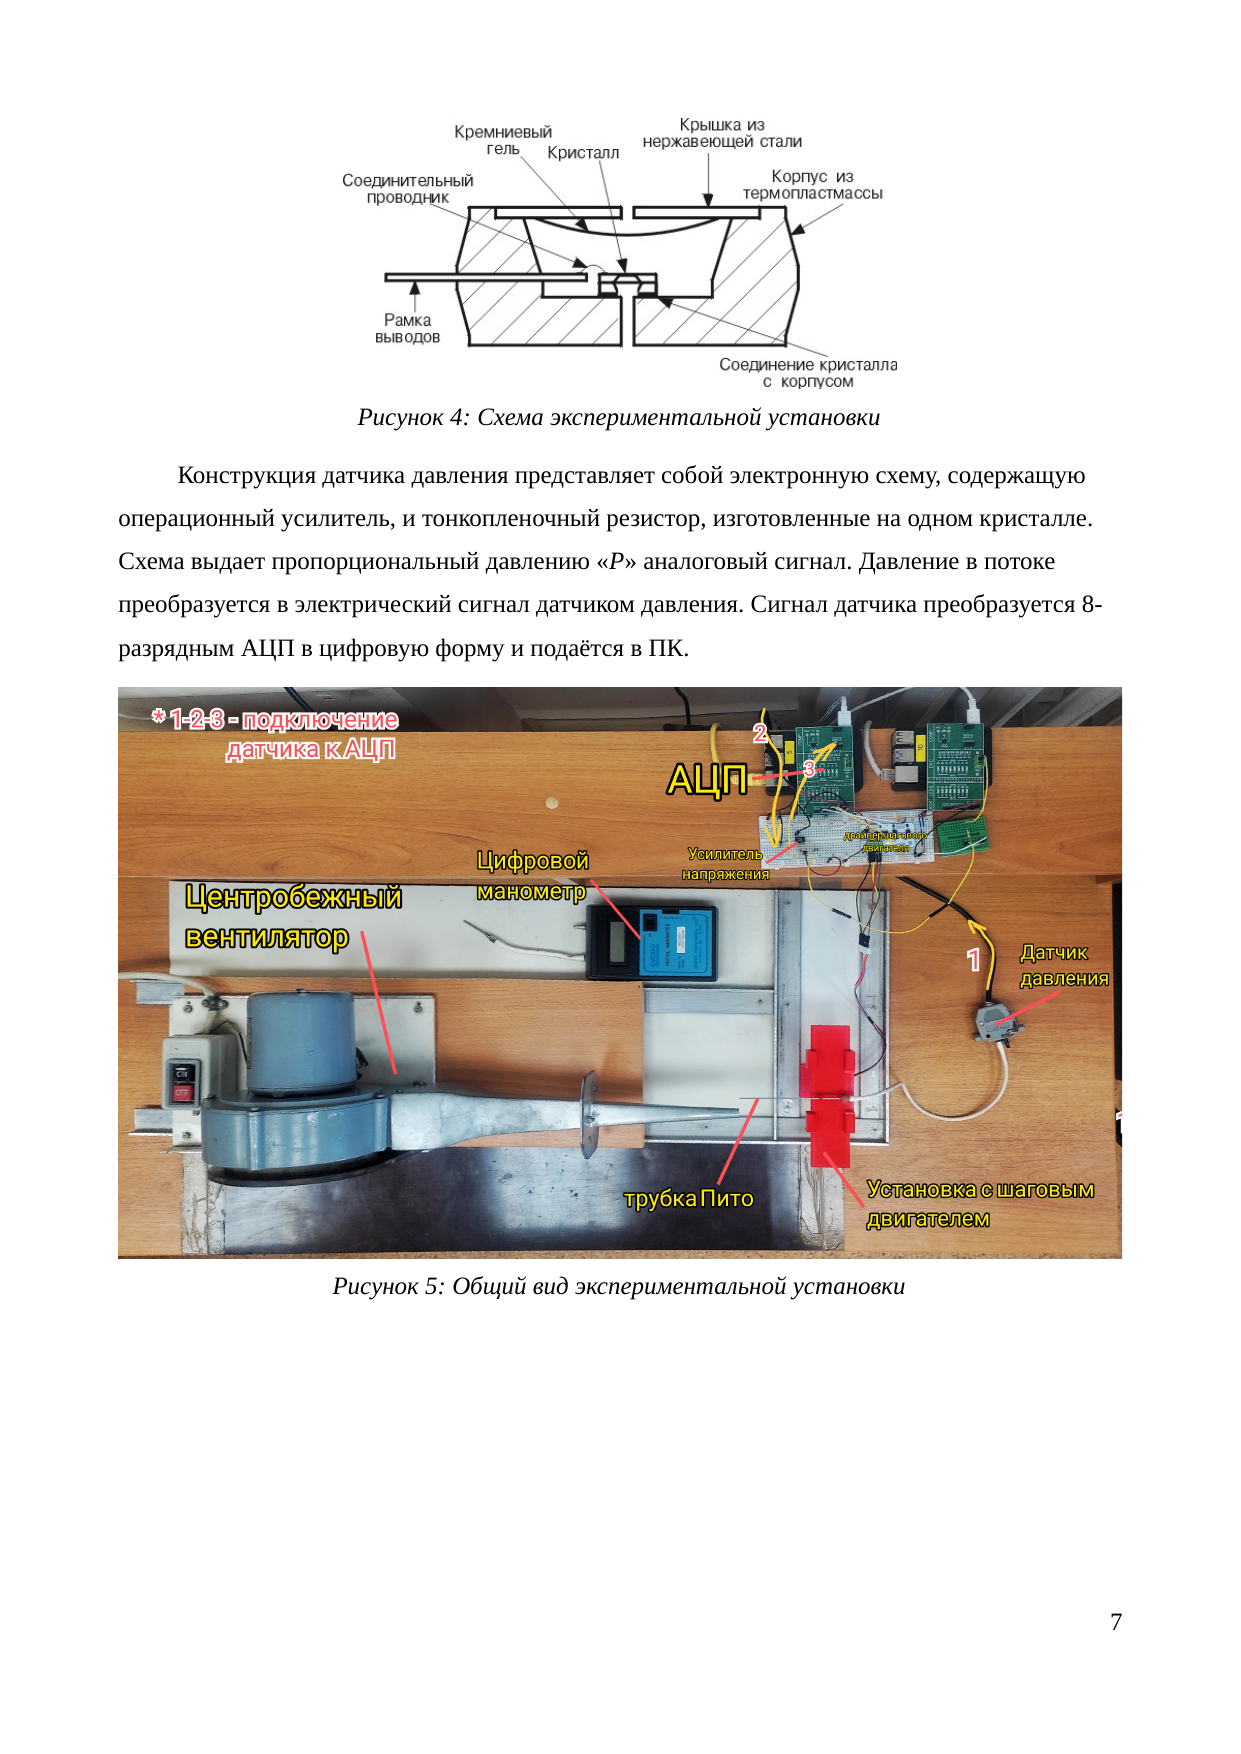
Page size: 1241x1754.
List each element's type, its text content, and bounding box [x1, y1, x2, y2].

text Конструкция датчика давления представляет собой электронную схему, содержащую операционный усилитель, и тонкопленочный резистор, изготовленные на одном кристалле. Схема выдает пропорциональный давлению «Р» аналоговый сигнал. Давление в потоке преобразуется в электрический сигнал датчиком давления. Сигнал датчика преобразуется 8-разрядным АЦП в цифровую форму и подаётся в ПК. [118, 460, 1122, 661]
picture [342, 118, 898, 390]
text Рисунок 4: Схема экспериментальной установки [118, 402, 1122, 431]
text Рисунок 5: Общий вид экспериментальной установки [118, 1271, 1122, 1300]
picture [118, 687, 1123, 1259]
